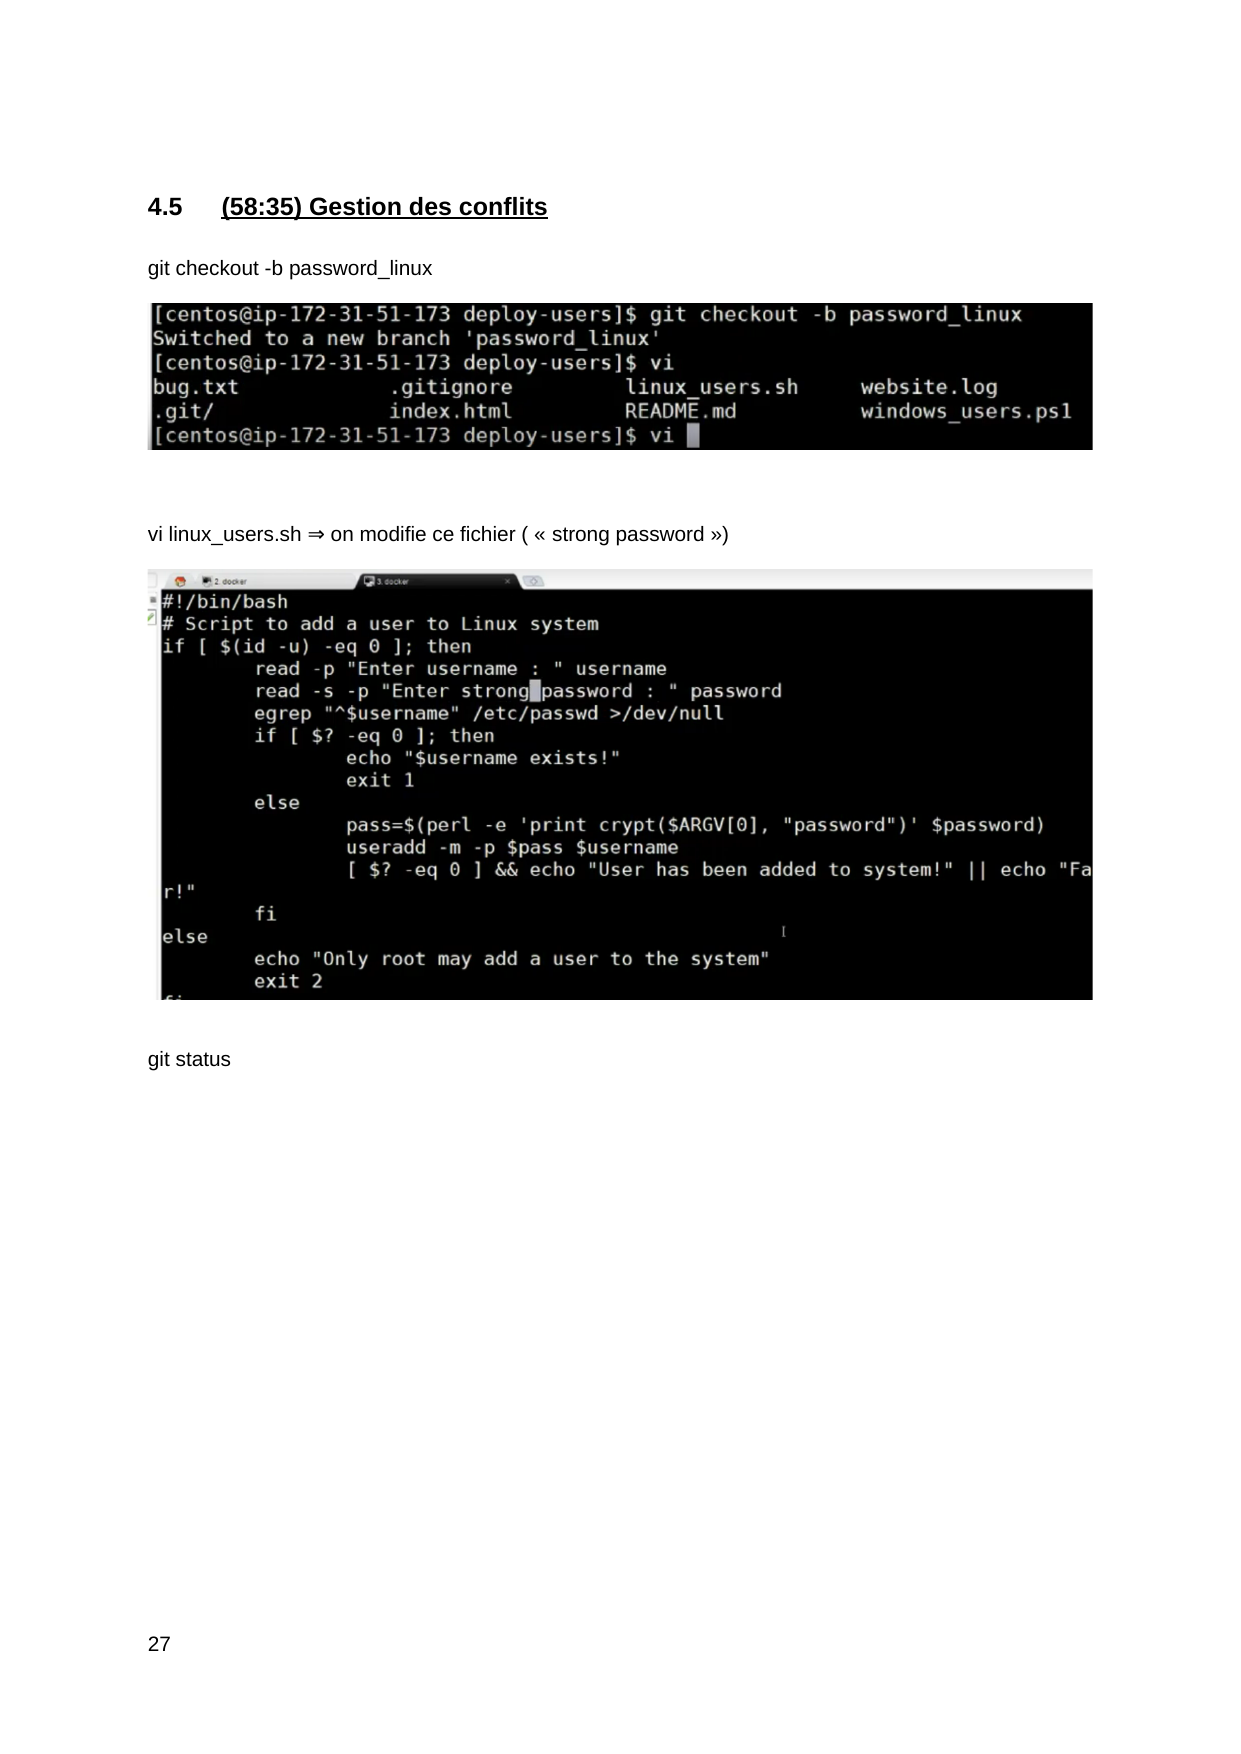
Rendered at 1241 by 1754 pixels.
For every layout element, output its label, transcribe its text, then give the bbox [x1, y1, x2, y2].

picture [147, 569, 1093, 1000]
text git checkout -b password_linux [148, 256, 1093, 279]
picture [147, 303, 1093, 450]
subtitle (58:35) Gestion des conflits [148, 192, 1093, 221]
text vi linux_users.sh ⇒ on modifie ce fichier ( « strong password ») [148, 521, 1093, 545]
text git status [148, 1047, 1093, 1071]
